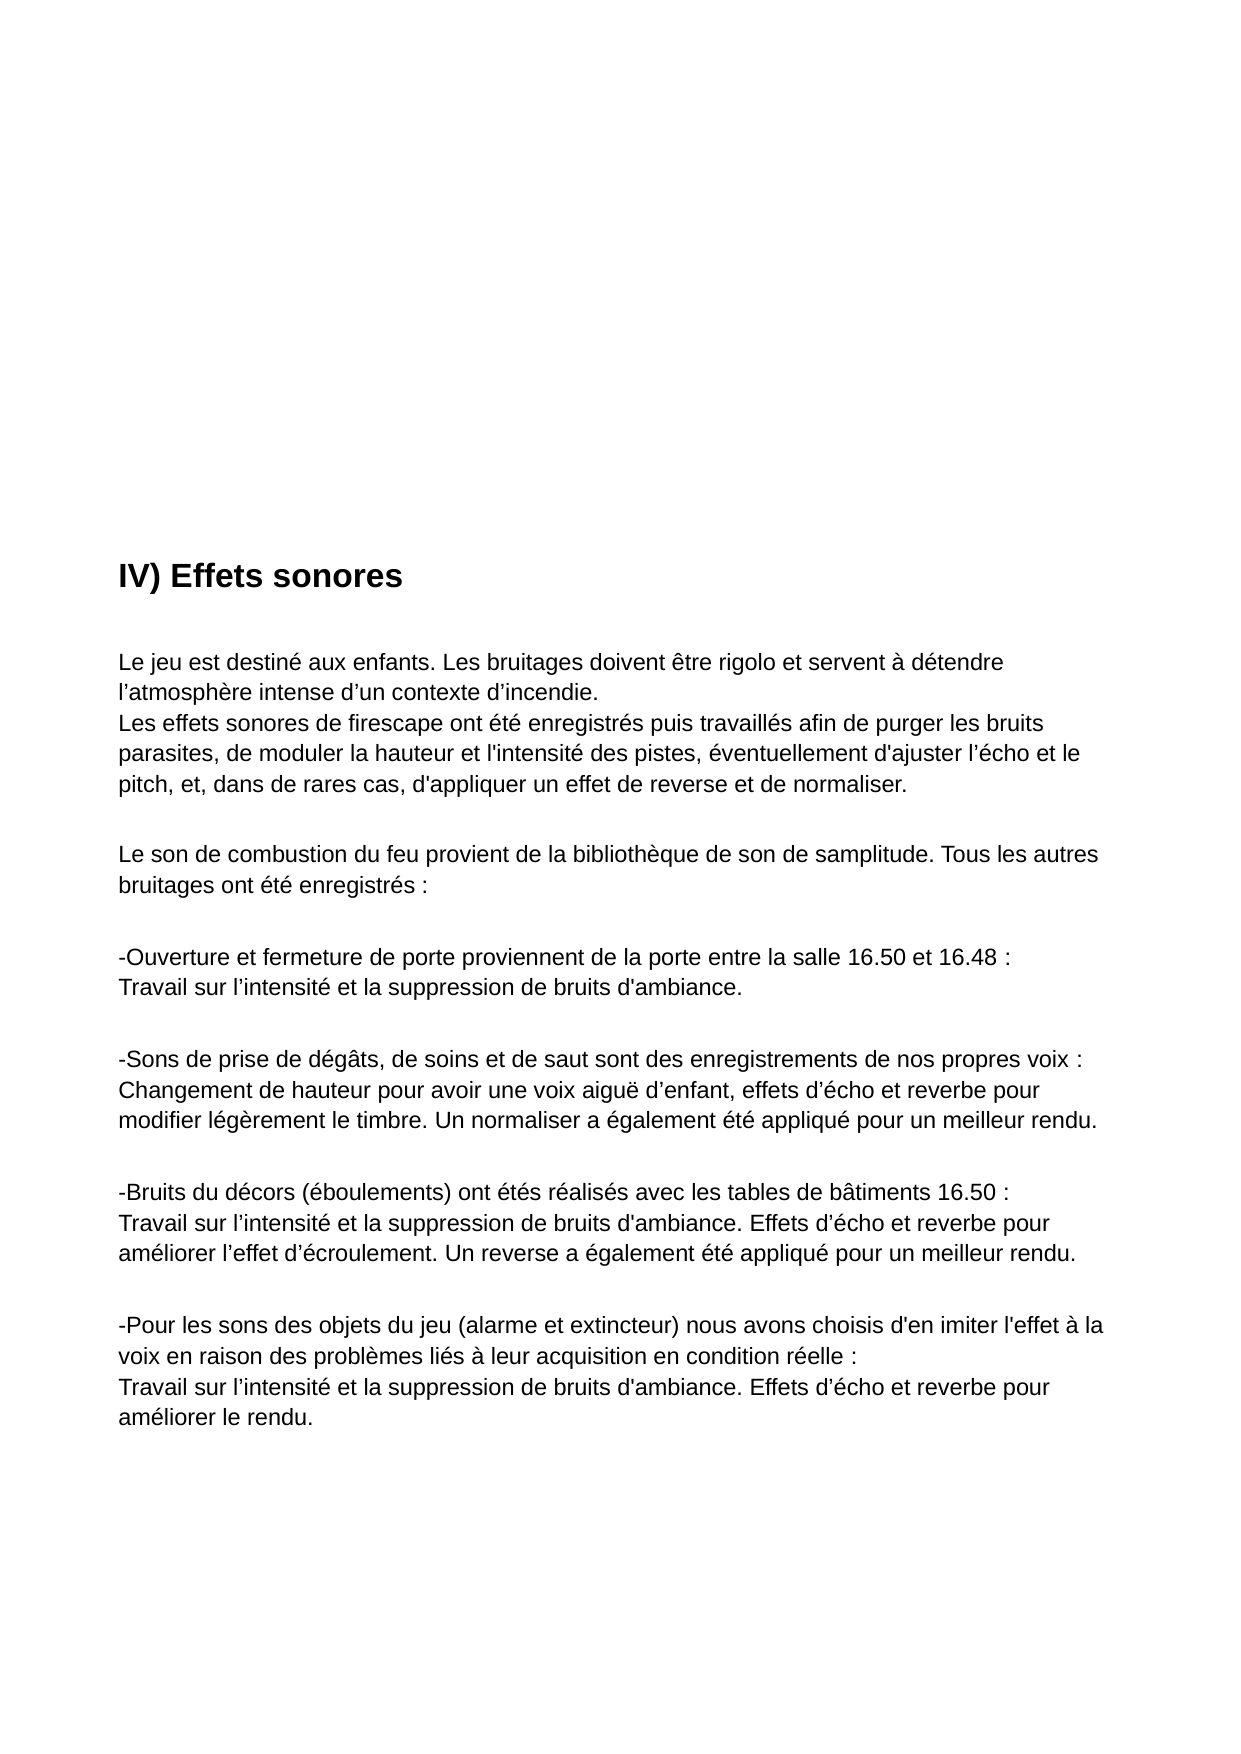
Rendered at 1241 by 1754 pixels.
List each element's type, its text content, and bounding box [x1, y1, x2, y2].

text Le son de combustion du feu provient de la bibliothèque de son de samplitude. Tous les autres bruitages ont été enregistrés : [118, 841, 1122, 898]
text -Sons de prise de dégâts, de soins et de saut sont des enregistrements de nos propres voix : [118, 1046, 1122, 1072]
text Les effets sonores de firescape ont été enregistrés puis travaillés afin de purger les bruits parasites, de moduler la hauteur et l'intensité des pistes, éventuellement d'ajuster l’écho et le pitch, et, dans de rares cas, d'appliquer un effet de reverse et de normaliser. [118, 709, 1122, 797]
subtitle IV) Effets sonores [118, 556, 1122, 594]
text Le jeu est destiné aux enfants. Les bruitages doivent être rigolo et servent à détendre l’atmosphère intense d’un contexte d’incendie. [118, 648, 1122, 706]
text Travail sur l’intensité et la suppression de bruits d'ambiance. Effets d’écho et reverbe pour améliorer le rendu. [118, 1373, 1122, 1431]
text -Pour les sons des objets du jeu (alarme et extincteur) nous avons choisis d'en imiter l'effet à la voix en raison des problèmes liés à leur acquisition en condition réelle : [118, 1312, 1122, 1369]
text -Bruits du décors (éboulements) ont étés réalisés avec les tables de bâtiments 16.50 : [118, 1179, 1122, 1206]
text Changement de hauteur pour avoir une voix aiguë d’enfant, effets d’écho et reverbe pour modifier légèrement le timbre. Un normaliser a également été appliqué pour un meilleur rendu. [118, 1076, 1122, 1134]
text Travail sur l’intensité et la suppression de bruits d'ambiance. [118, 974, 1122, 1001]
text -Ouverture et fermeture de porte proviennent de la porte entre la salle 16.50 et 16.48 : [118, 943, 1122, 970]
text Travail sur l’intensité et la suppression de bruits d'ambiance. Effets d’écho et reverbe pour améliorer l’effet d’écroulement. Un reverse a également été appliqué pour un meilleur rendu. [118, 1209, 1122, 1267]
